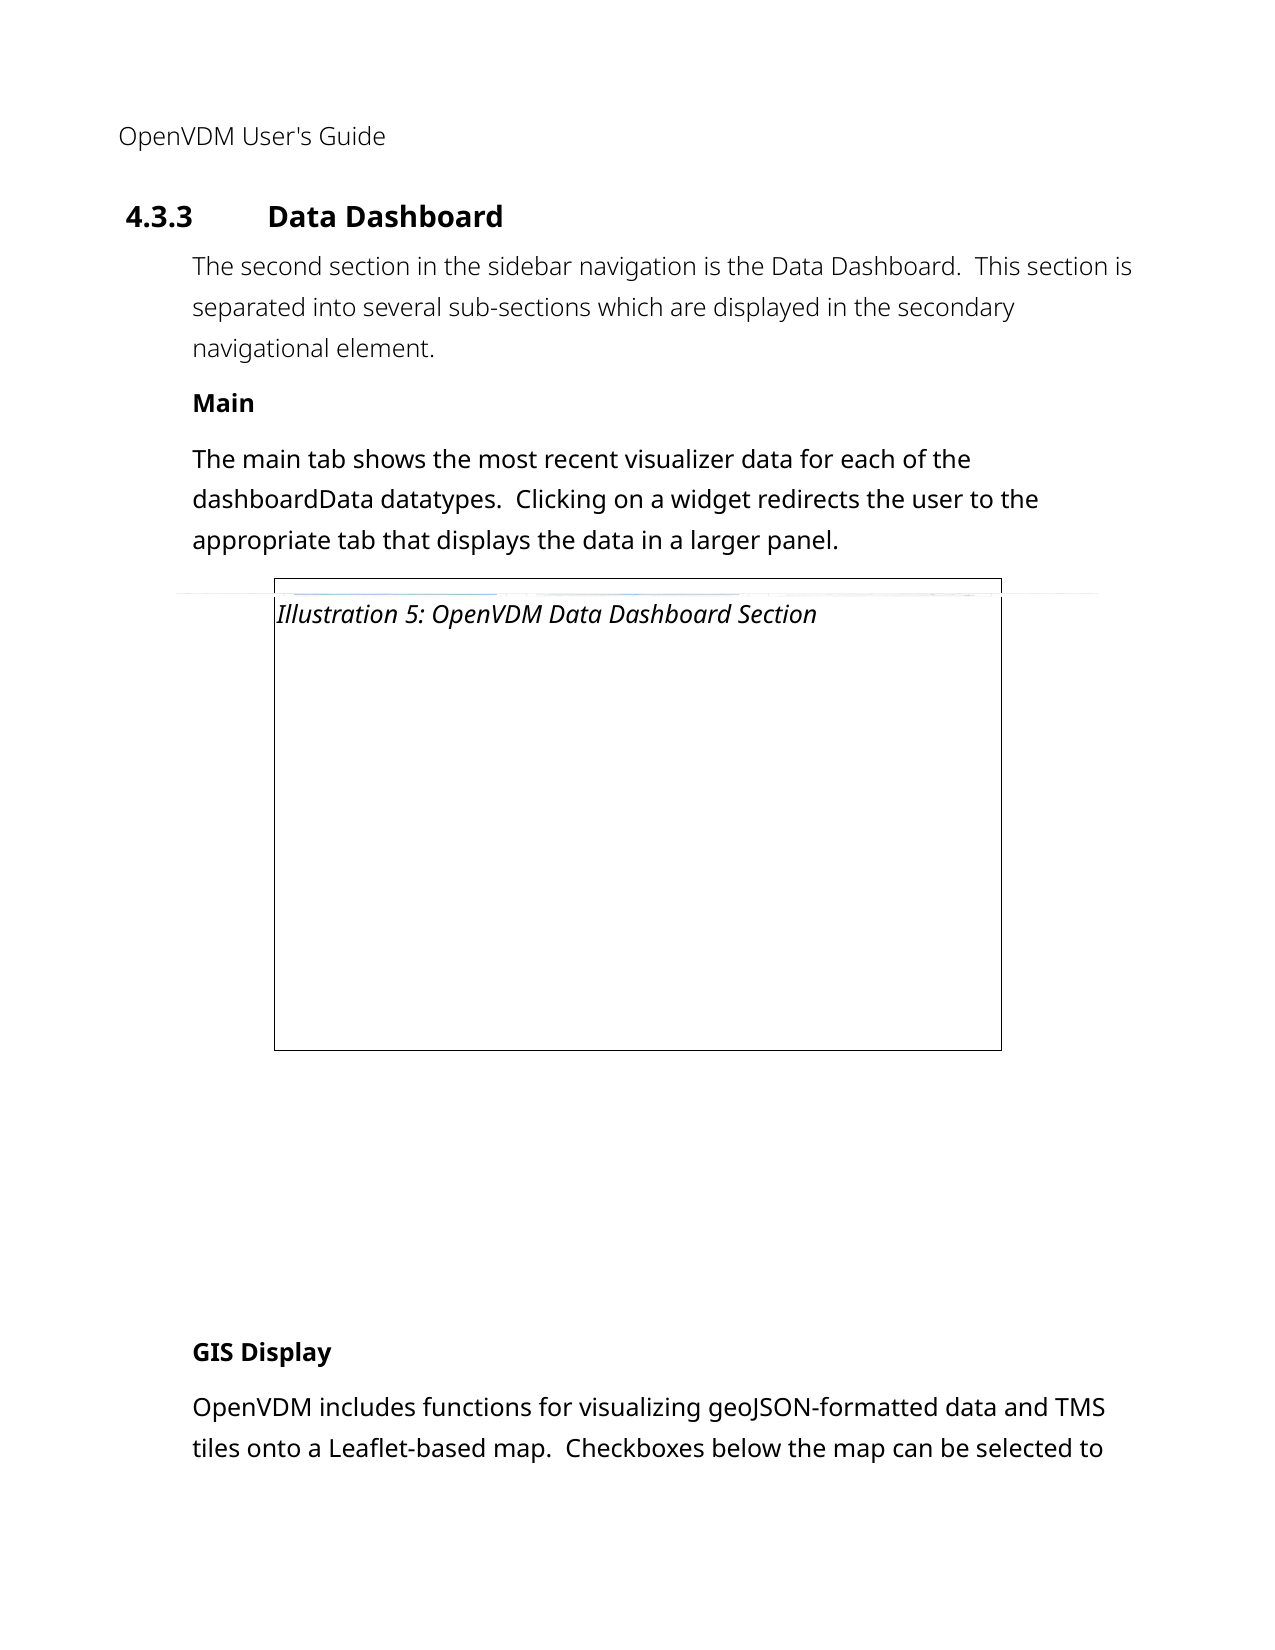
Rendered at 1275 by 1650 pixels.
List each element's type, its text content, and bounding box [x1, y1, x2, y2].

picture [176, 593, 1099, 597]
text GIS Display [192, 1334, 1157, 1368]
text The main tab shows the most recent visualizer data for each of the dashboardData datatypes. Clicking on a widget redirects the user to the appropriate tab that displays the data in a larger panel. [192, 441, 1157, 557]
text The second section in the sidebar navigation is the Data Dashboard. This section is separated into several sub-sections which are displayed in the secondary navigational element. [192, 249, 1157, 364]
text Main [192, 386, 1157, 420]
text Illustration 5: OpenVDM Data Dashboard Section [277, 597, 998, 630]
subtitle Data Dashboard [118, 196, 1157, 236]
text OpenVDM includes functions for visualizing geoJSON-formatted data and TMS tiles onto a Leaflet-based map. Checkboxes below the map can be selected to [192, 1390, 1157, 1465]
